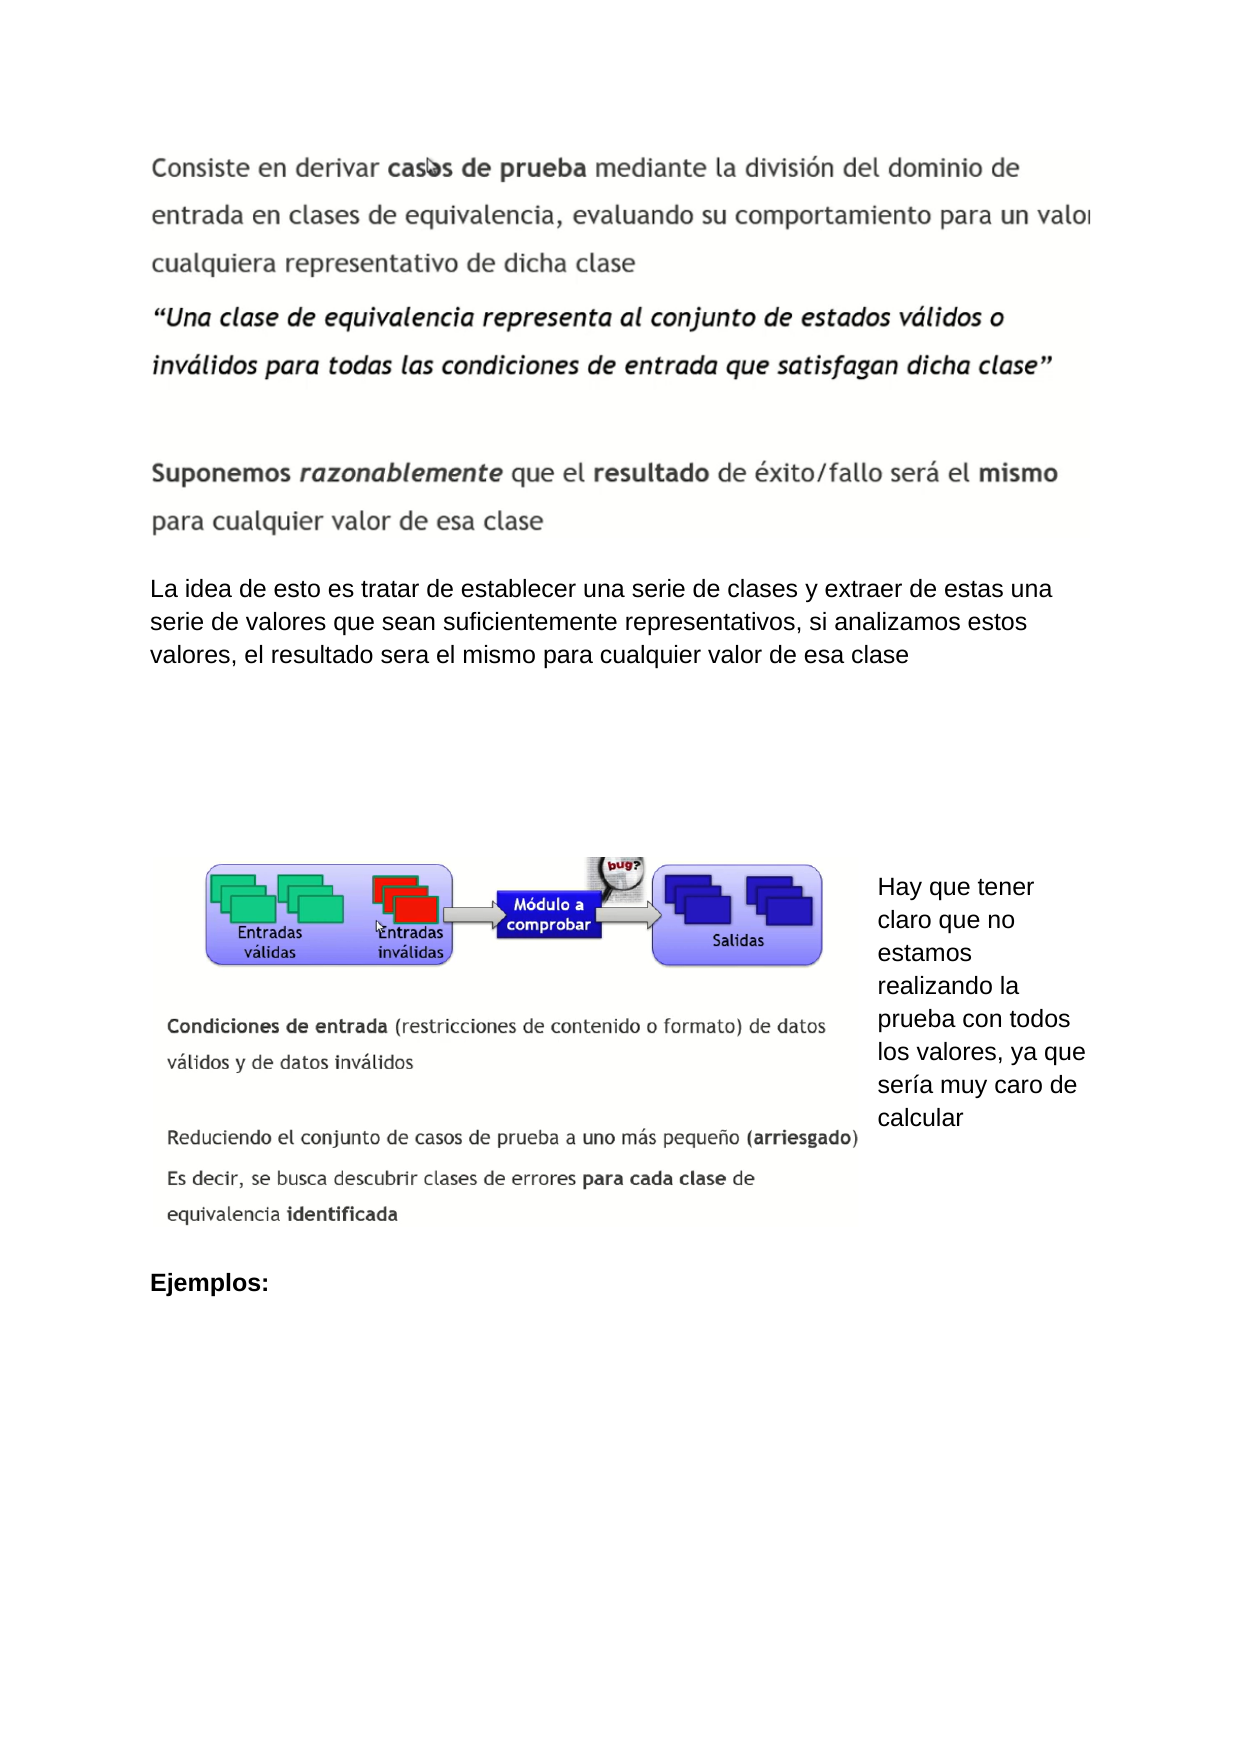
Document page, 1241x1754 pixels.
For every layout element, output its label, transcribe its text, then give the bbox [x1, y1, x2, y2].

picture [150, 150, 1091, 538]
text Hay que tener claro que no estamos realizando la prueba con todos los valores, ya que sería muy caro de calcular [859, 872, 1090, 1131]
picture [153, 857, 859, 1227]
text Ejemplos: [150, 1268, 1090, 1297]
text La idea de esto es tratar de establecer una serie de clases y extraer de estas una serie de valores que sean suficientemente representativos, si analizamos estos valores, el resultado sera el mismo para cualquier valor de esa clase [150, 574, 1090, 669]
